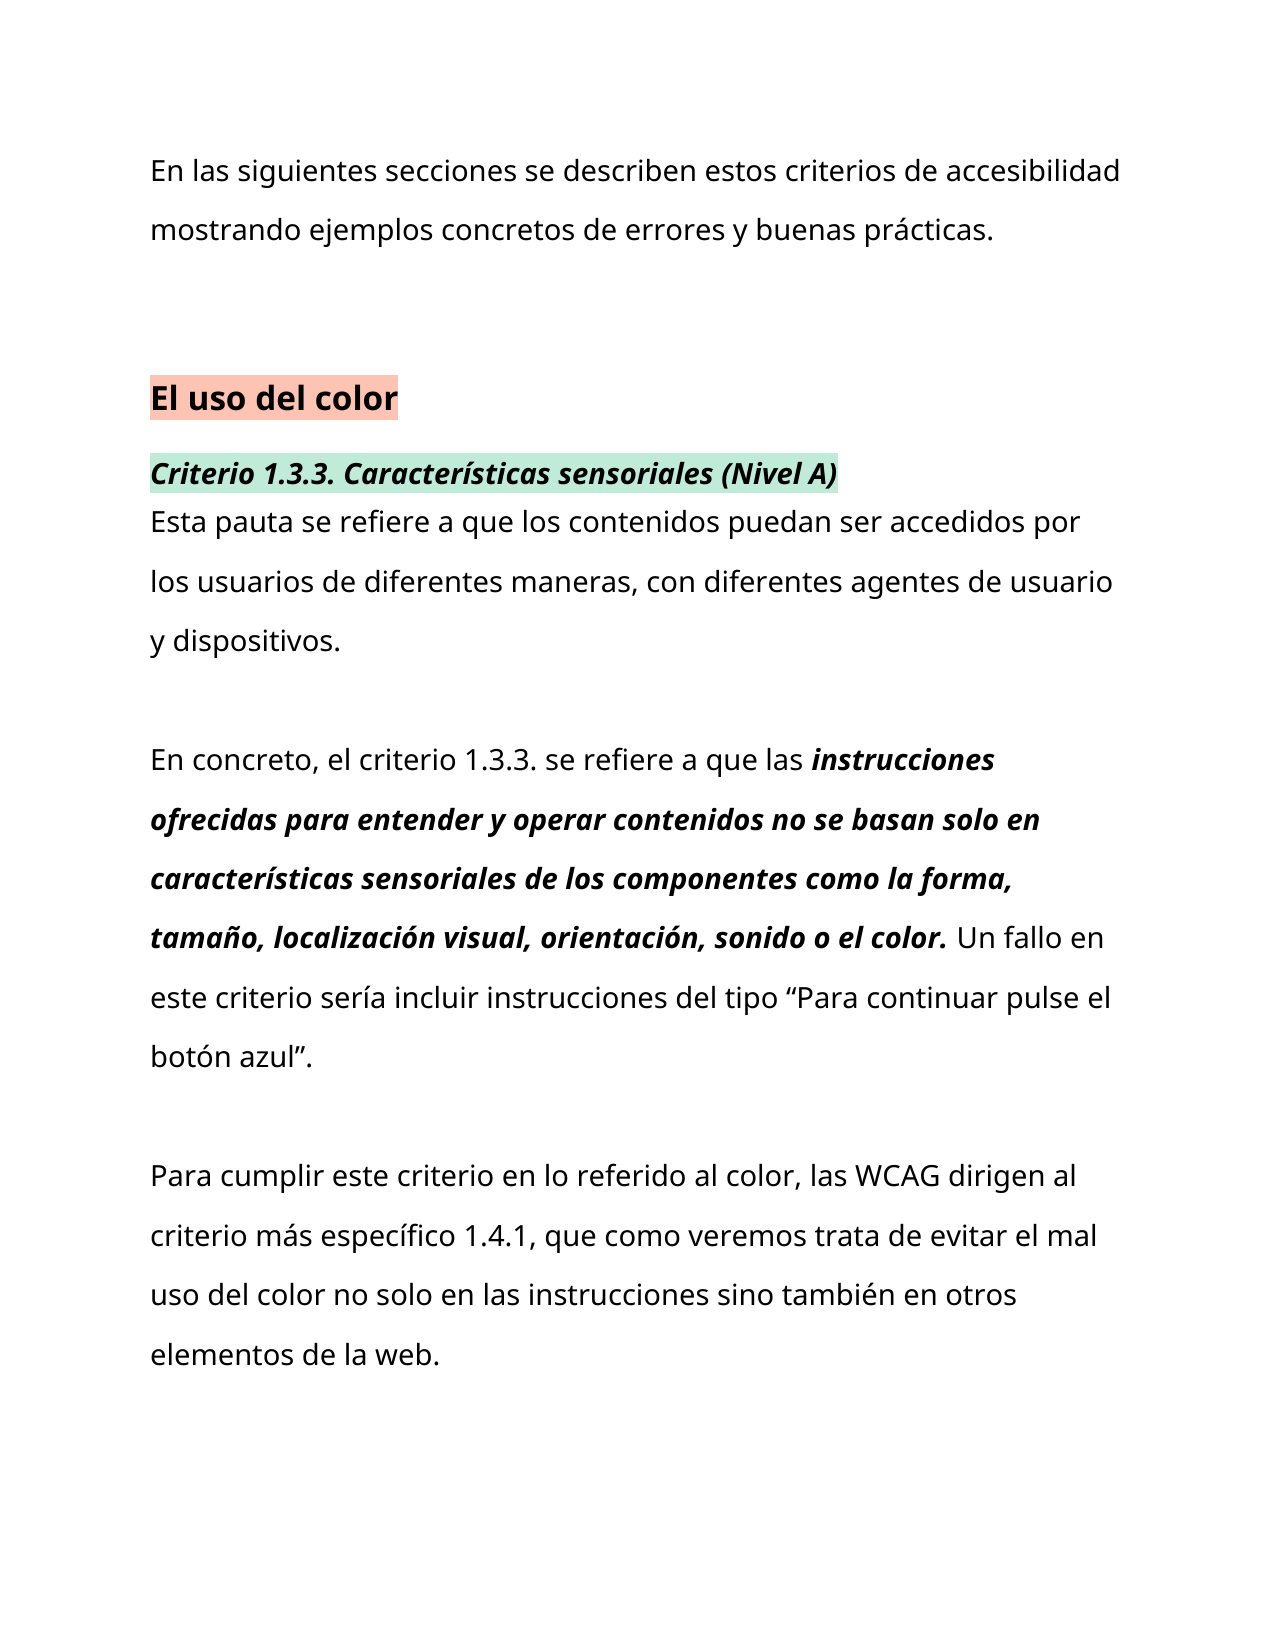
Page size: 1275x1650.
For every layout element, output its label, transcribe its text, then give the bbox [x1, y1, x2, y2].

text Esta pauta se refiere a que los contenidos puedan ser accedidos por los usuarios de diferentes maneras, con diferentes agentes de usuario y dispositivos. [150, 501, 1125, 660]
subtitle El uso del color [150, 374, 1125, 420]
subtitle Criterio 1.3.3. Características sensoriales (Nivel A) [838, 453, 1125, 493]
text En las siguientes secciones se describen estos criterios de accesibilidad mostrando ejemplos concretos de errores y buenas prácticas. [150, 150, 1125, 249]
text Para cumplir este criterio en lo referido al color, las WCAG dirigen al criterio más específico 1.4.1, que como veremos trata de evitar el mal uso del color no solo en las instrucciones sino también en otros elementos de la web. [150, 1156, 1125, 1374]
text En concreto, el criterio 1.3.3. se refiere a que las instrucciones ofrecidas para entender y operar contenidos no se basan solo en características sensoriales de los componentes como la forma, tamaño, localización visual, orientación, sonido o el color. Un fallo en este criterio sería incluir instrucciones del tipo “Para continuar pulse el botón azul”. [150, 739, 1125, 1076]
